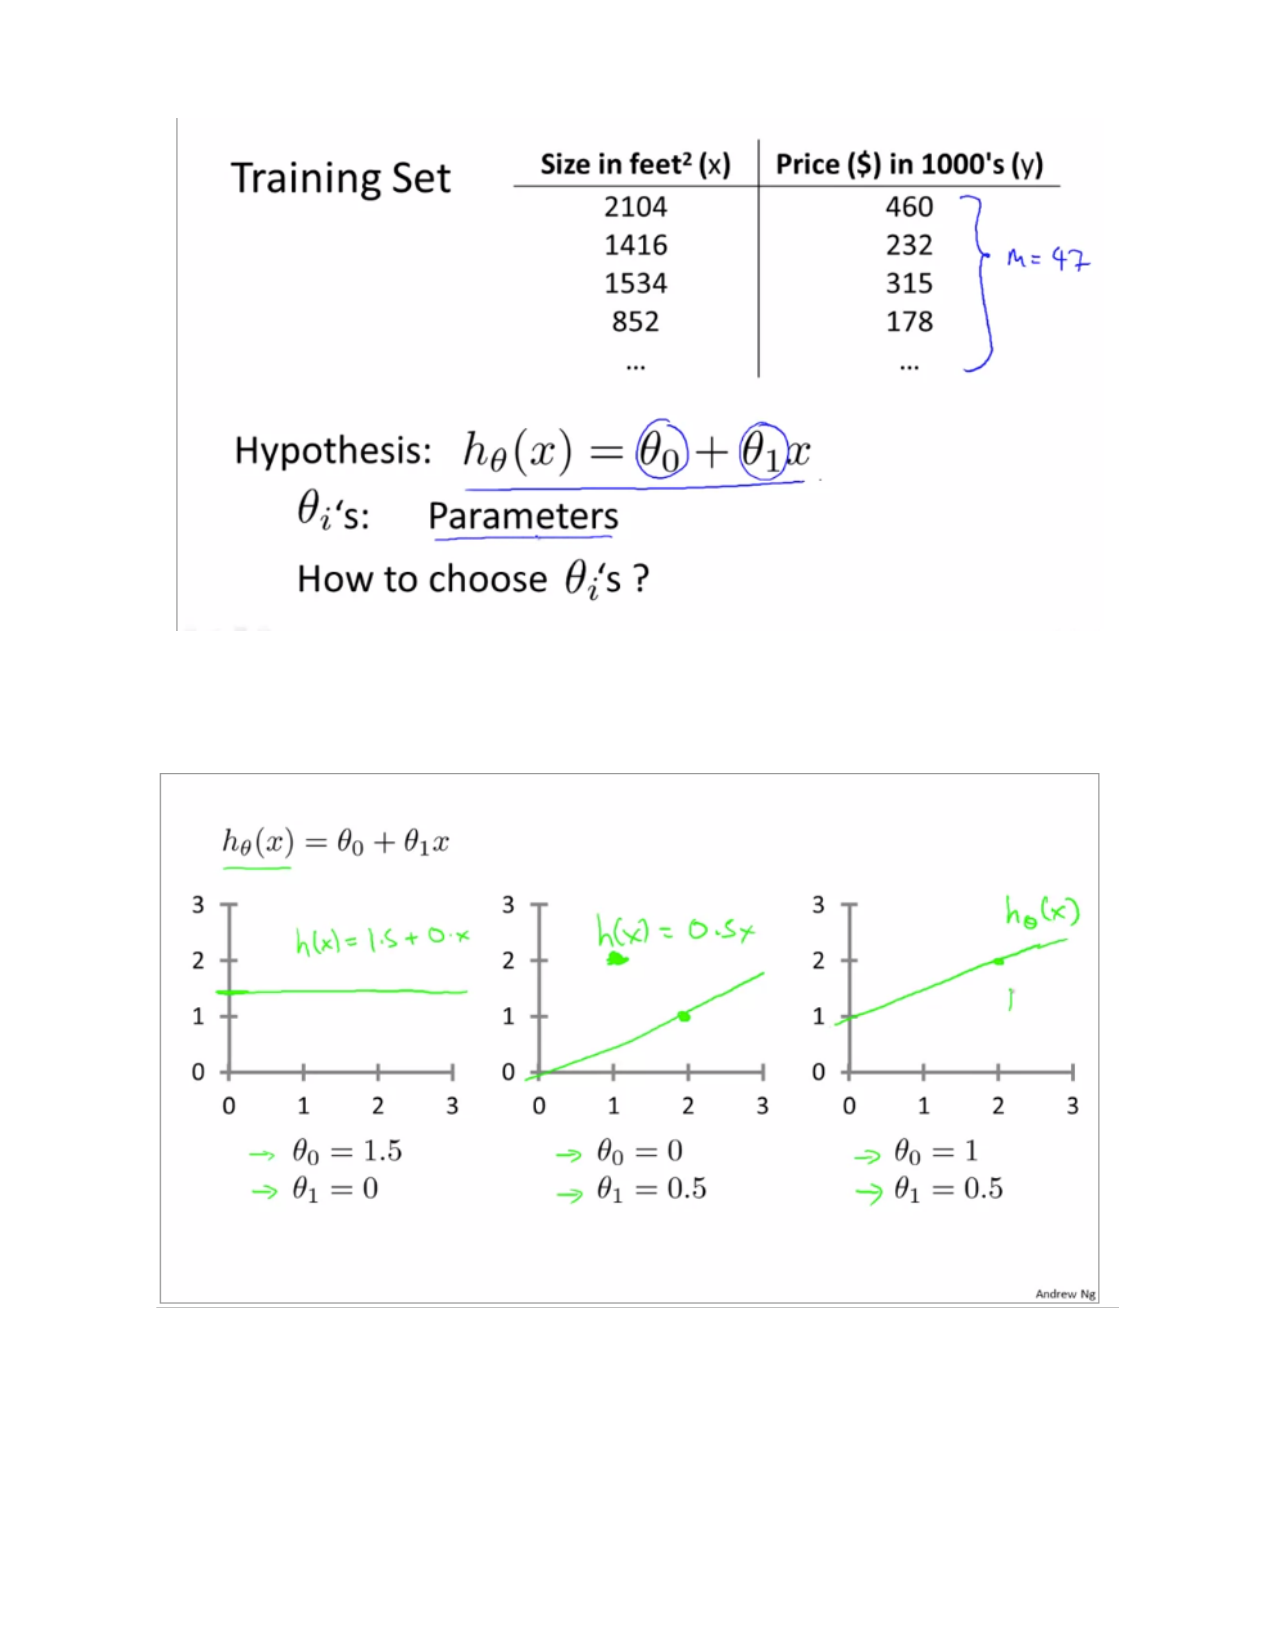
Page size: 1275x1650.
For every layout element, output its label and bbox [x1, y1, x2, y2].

picture [171, 118, 1105, 631]
picture [156, 773, 1119, 1309]
